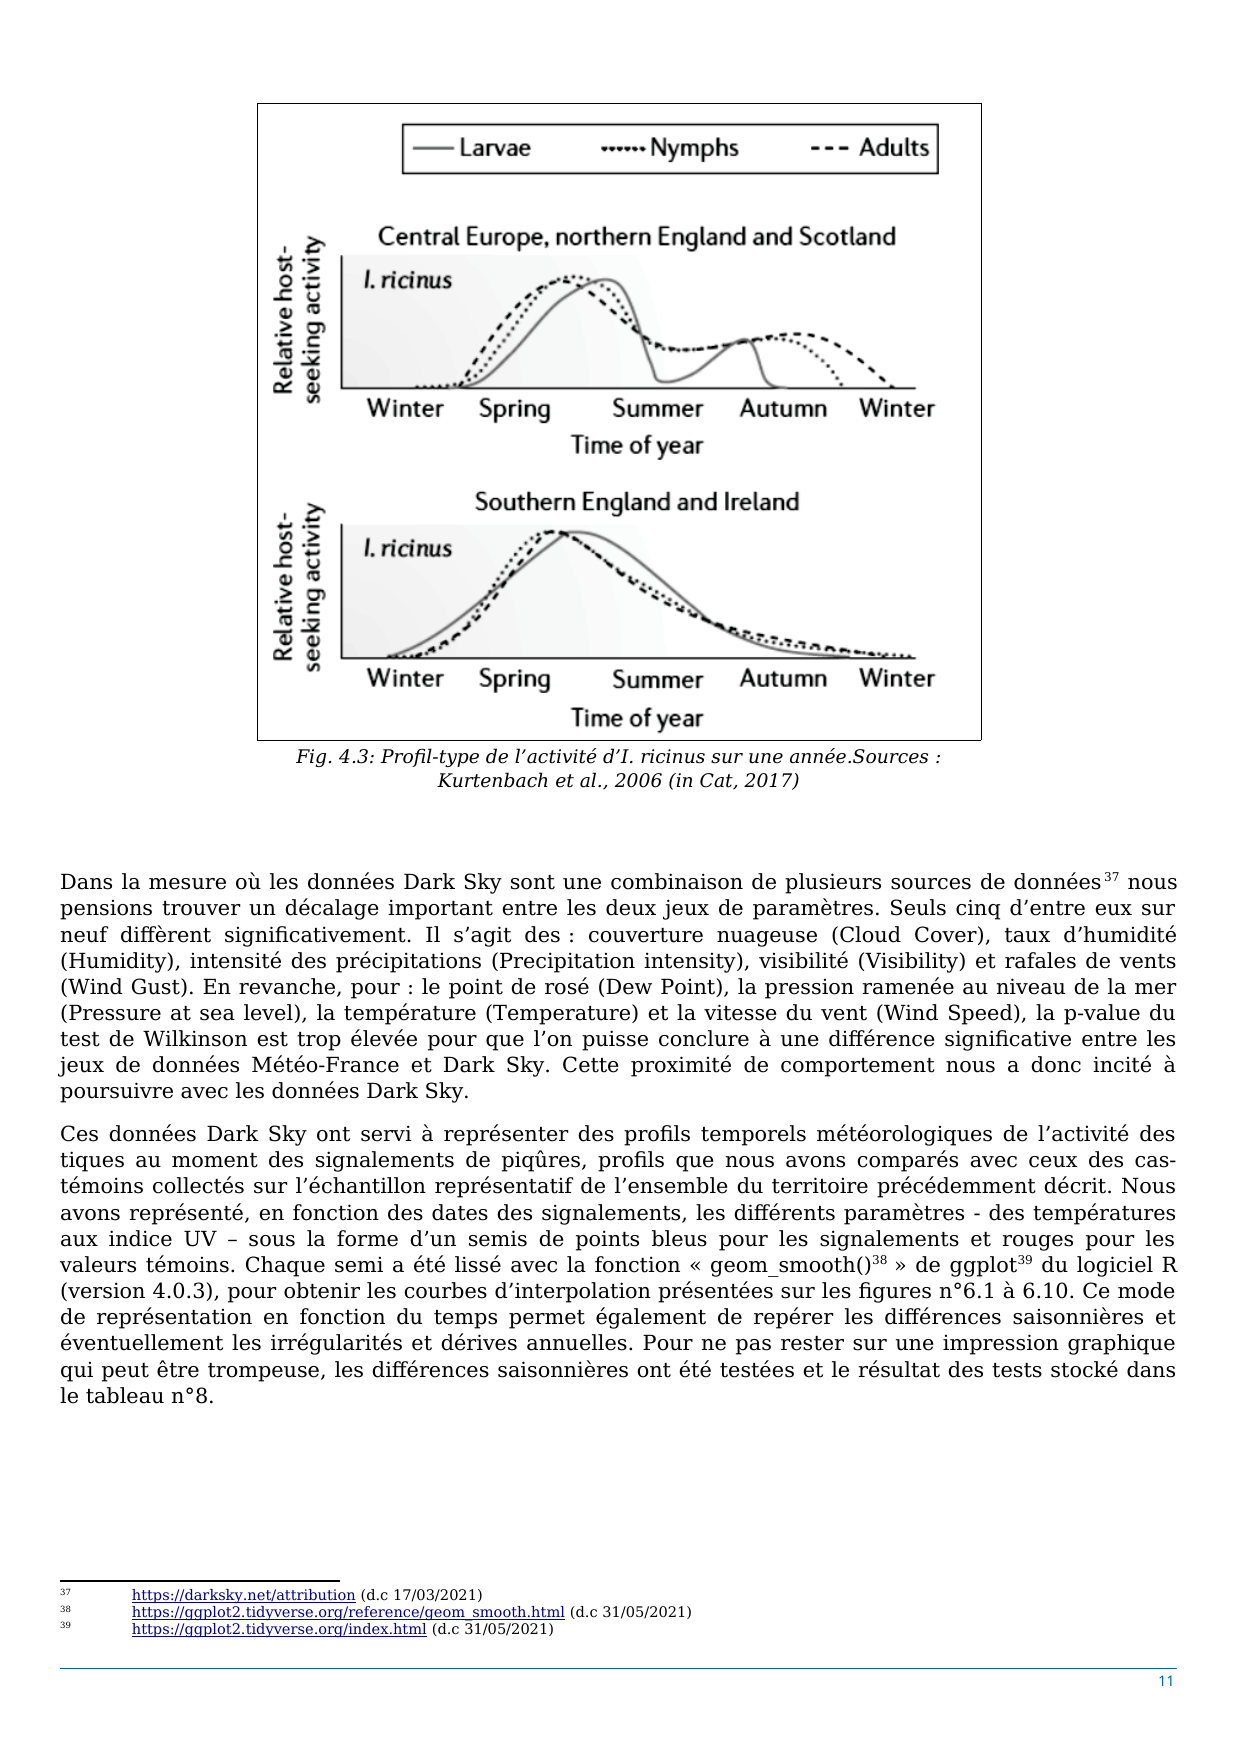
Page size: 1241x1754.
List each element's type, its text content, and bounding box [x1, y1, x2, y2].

text https://ggplot2.tidyverse.org/reference/geom_smooth.html (d.c 31/05/2021) [60, 1604, 1177, 1621]
text Dans la mesure où les données Dark Sky sont une combinaison de plusieurs sources de données nous pensions trouver un décalage important entre les deux jeux de paramètres. Seuls cinq d’entre eux sur neuf diffèrent significativement. Il s’agit des : couverture nuageuse (Cloud Cover), taux d’humidité (Humidity), intensité des précipitations (Precipitation intensity), visibilité (Visibility) et rafales de vents (Wind Gust). En revanche, pour : le point de rosé (Dew Point), la pression ramenée au niveau de la mer (Pressure at sea level), la température (Temperature) et la vitesse du vent (Wind Speed), la p-value du test de Wilkinson est trop élevée pour que l’on puisse conclure à une différence significative entre les jeux de données Météo-France et Dark Sky. Cette proximité de comportement nous a donc incité à poursuivre avec les données Dark Sky. [60, 870, 1177, 1104]
text Ces données Dark Sky ont servi à représenter des profils temporels météorologiques de l’activité des tiques au moment des signalements de piqûres, profils que nous avons comparés avec ceux des cas-témoins collectés sur l’échantillon représentatif de l’ensemble du territoire précédemment décrit. Nous avons représenté, en fonction des dates des signalements, les différents paramètres - des températures aux indice UV – sous la forme d’un semis de points bleus pour les signalements et rouges pour les valeurs témoins. Chaque semi a été lissé avec la fonction « geom_smooth() » de ggplot du logiciel R (version 4.0.3), pour obtenir les courbes d’interpolation présentées sur les figures n°6.1 à 6.10. Ce mode de représentation en fonction du temps permet également de repérer les différences saisonnières et éventuellement les irrégularités et dérives annuelles. Pour ne pas rester sur une impression graphique qui peut être trompeuse, les différences saisonnières ont été testées et le résultat des tests stocké dans le tableau n°8. [60, 1122, 1177, 1408]
text https://ggplot2.tidyverse.org/index.html (d.c 31/05/2021) [60, 1621, 1177, 1638]
text https://darksky.net/attribution (d.c 17/03/2021) [60, 1587, 1177, 1604]
text Fig. 4.3: Profil-type de l’activité d’I. ricinus sur une année.Sources : Kurtenbach et al., 2006 (in Cat, 2017) [257, 741, 981, 792]
